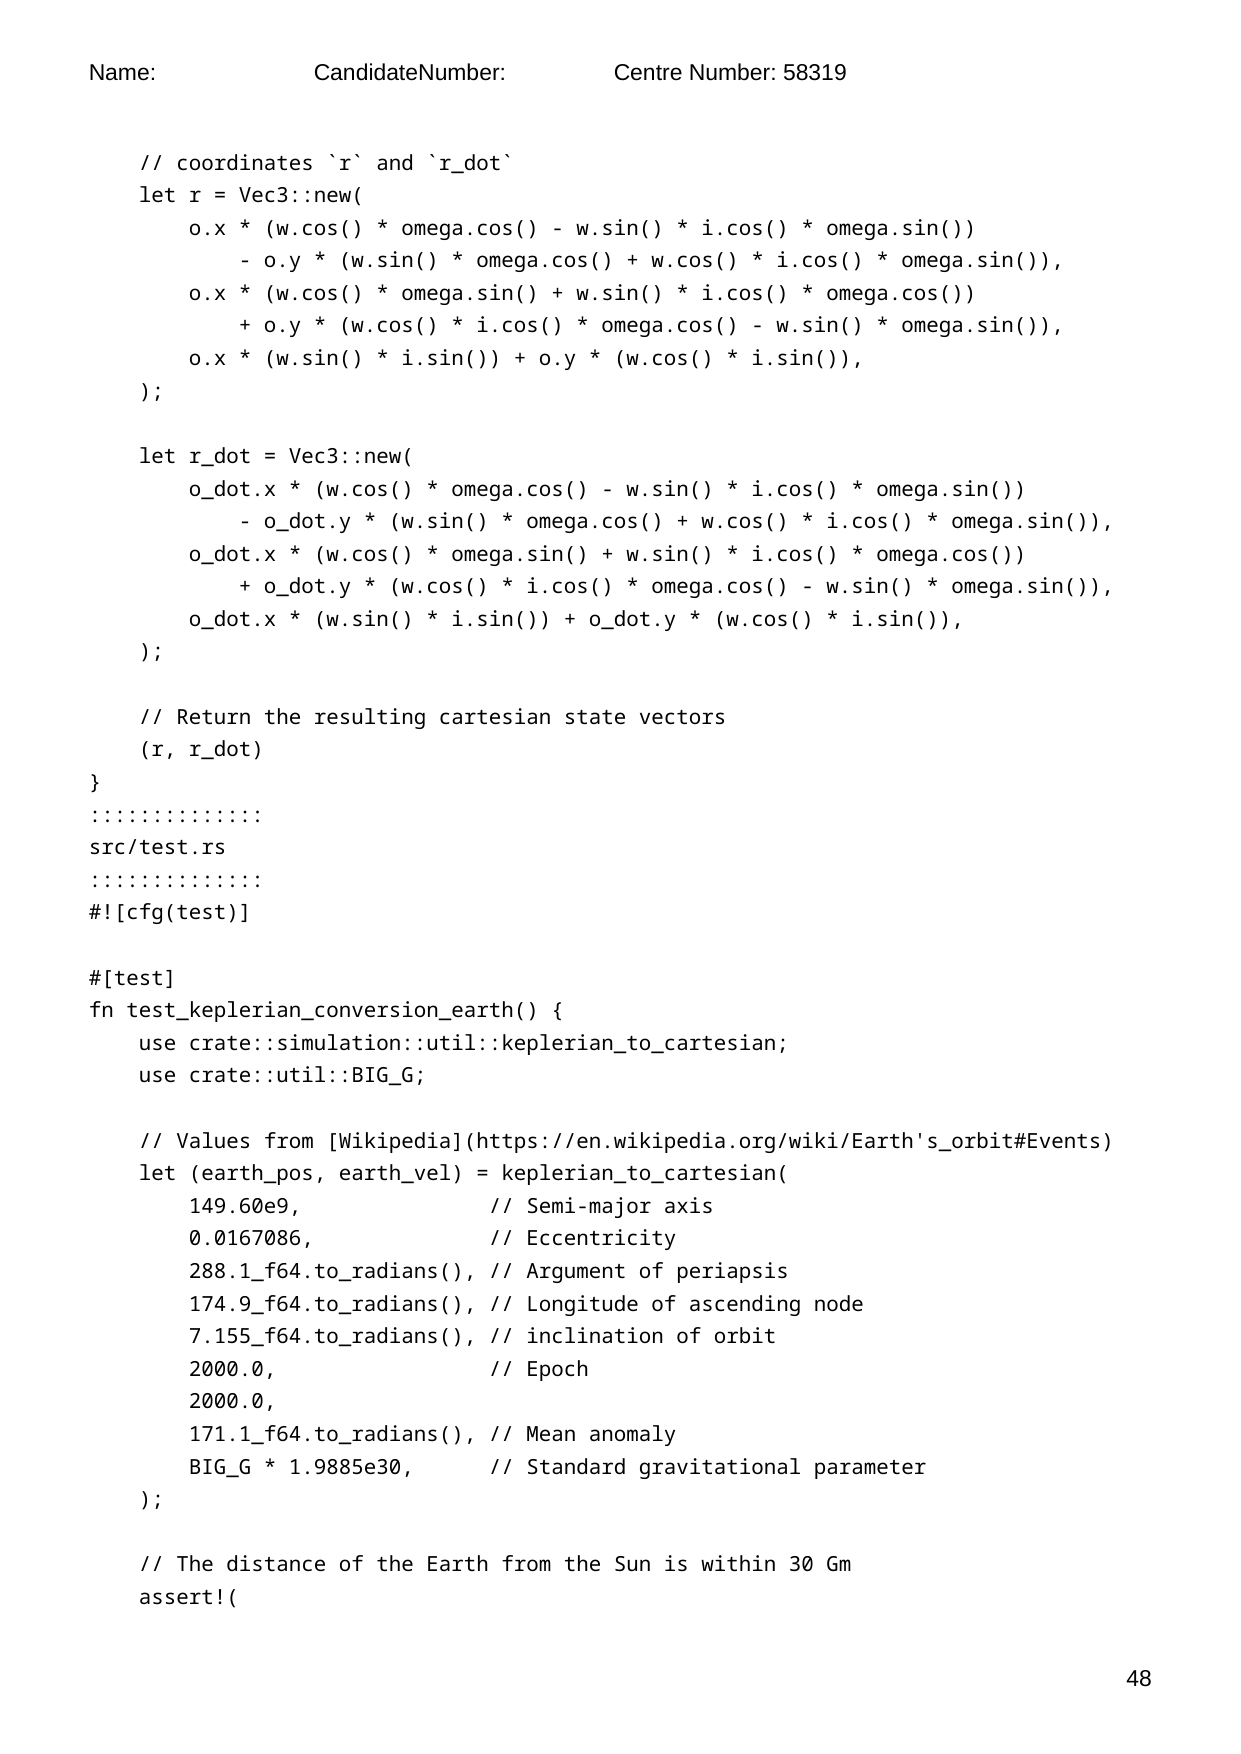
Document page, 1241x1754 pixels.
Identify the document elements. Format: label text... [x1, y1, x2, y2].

text - o.y * (w.sin() * omega.cos() + w.cos() * i.cos() * omega.sin()), [88, 245, 1152, 274]
text o.x * (w.cos() * omega.sin() + w.sin() * i.cos() * omega.cos()) [88, 278, 1152, 306]
text // Values from [Wikipedia](https://en.wikipedia.org/wiki/Earth's_orbit#Events) [88, 1126, 1152, 1154]
text fn test_keplerian_conversion_earth() { [88, 995, 1152, 1024]
text let r = Vec3::new( [88, 180, 1152, 209]
text BIG_G * 1.9885e30, // Standard gravitational parameter [88, 1452, 1152, 1480]
text :::::::::::::: [88, 865, 1152, 893]
text - o_dot.y * (w.sin() * omega.cos() + w.cos() * i.cos() * omega.sin()), [88, 506, 1152, 535]
text src/test.rs [88, 832, 1152, 861]
text + o_dot.y * (w.cos() * i.cos() * omega.cos() - w.sin() * omega.sin()), [88, 571, 1152, 600]
text 288.1_f64.to_radians(), // Argument of periapsis [88, 1256, 1152, 1284]
text ); [88, 376, 1152, 404]
text } [88, 767, 1152, 796]
text o.x * (w.cos() * omega.cos() - w.sin() * i.cos() * omega.sin()) [88, 213, 1152, 241]
text 0.0167086, // Eccentricity [88, 1223, 1152, 1252]
text 174.9_f64.to_radians(), // Longitude of ascending node [88, 1289, 1152, 1317]
text o_dot.x * (w.cos() * omega.sin() + w.sin() * i.cos() * omega.cos()) [88, 539, 1152, 567]
text let r_dot = Vec3::new( [88, 441, 1152, 469]
text // The distance of the Earth from the Sun is within 30 Gm [88, 1549, 1152, 1578]
text 7.155_f64.to_radians(), // inclination of orbit [88, 1321, 1152, 1350]
text use crate::util::BIG_G; [88, 1061, 1152, 1089]
text 149.60e9, // Semi-major axis [88, 1191, 1152, 1219]
text #[test] [88, 963, 1152, 991]
text 2000.0, [88, 1387, 1152, 1415]
text // coordinates `r` and `r_dot` [88, 148, 1152, 176]
text o.x * (w.sin() * i.sin()) + o.y * (w.cos() * i.sin()), [88, 343, 1152, 372]
text 2000.0, // Epoch [88, 1354, 1152, 1382]
text #![cfg(test)] [88, 897, 1152, 926]
text assert!( [88, 1582, 1152, 1611]
text let (earth_pos, earth_vel) = keplerian_to_cartesian( [88, 1158, 1152, 1187]
text 171.1_f64.to_radians(), // Mean anomaly [88, 1419, 1152, 1448]
text ); [88, 637, 1152, 665]
text // Return the resulting cartesian state vectors [88, 702, 1152, 730]
text :::::::::::::: [88, 800, 1152, 828]
text ); [88, 1484, 1152, 1513]
text o_dot.x * (w.sin() * i.sin()) + o_dot.y * (w.cos() * i.sin()), [88, 604, 1152, 632]
text o_dot.x * (w.cos() * omega.cos() - w.sin() * i.cos() * omega.sin()) [88, 474, 1152, 502]
text use crate::simulation::util::keplerian_to_cartesian; [88, 1028, 1152, 1056]
text + o.y * (w.cos() * i.cos() * omega.cos() - w.sin() * omega.sin()), [88, 311, 1152, 339]
text (r, r_dot) [88, 734, 1152, 763]
